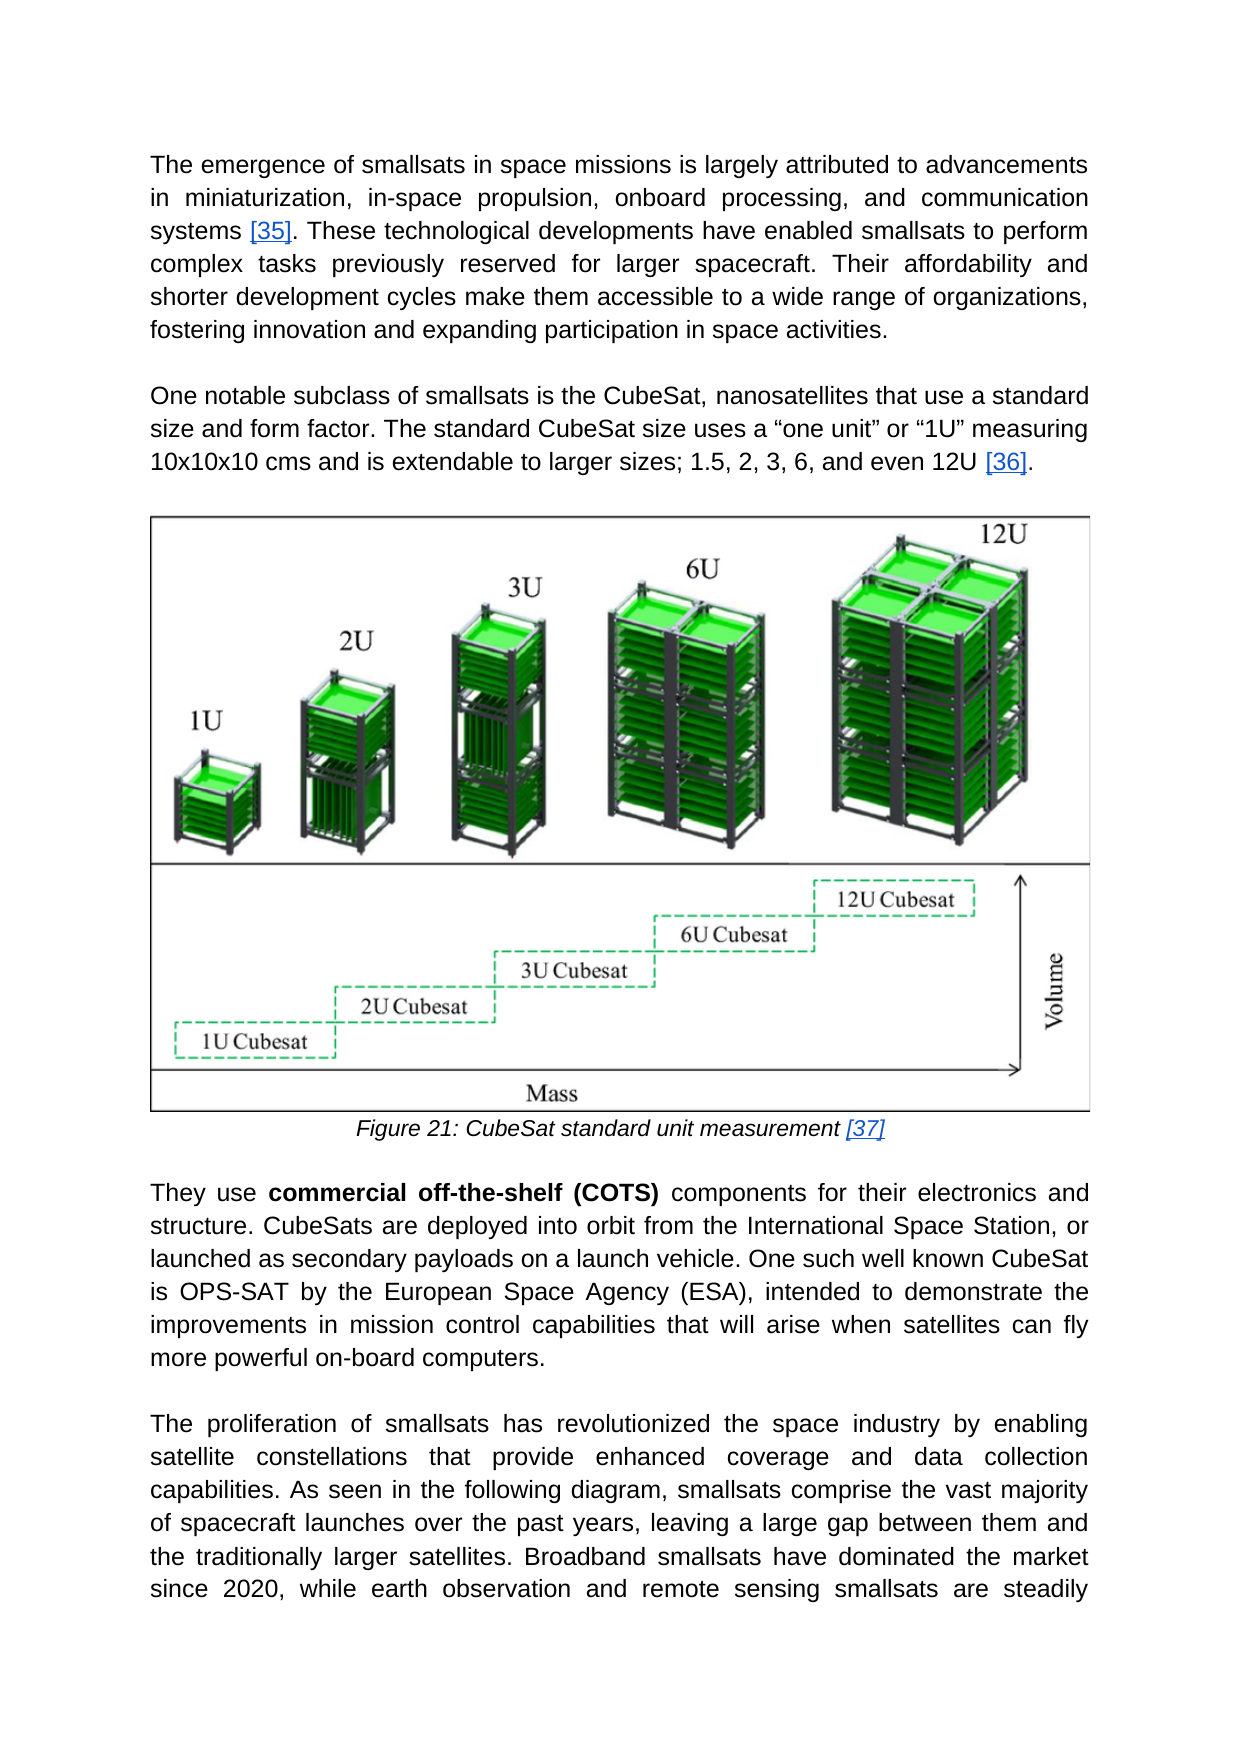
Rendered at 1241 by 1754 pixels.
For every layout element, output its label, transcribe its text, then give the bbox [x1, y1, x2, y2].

text One notable subclass of smallsats is the CubeSat, nanosatellites that use a standard size and form factor. The standard CubeSat size uses a “one unit” or “1U” measuring 10x10x10 cms and is extendable to larger sizes; 1.5, 2, 3, 6, and even 12U [36]. [150, 381, 1090, 476]
picture [150, 513, 1091, 1112]
text The proliferation of smallsats has revolutionized the space industry by enabling satellite constellations that provide enhanced coverage and data collection capabilities. As seen in the following diagram, smallsats comprise the vast majority of spacecraft launches over the past years, leaving a large gap between them and the traditionally larger satellites. Broadband smallsats have dominated the market since 2020, while earth observation and remote sensing smallsats are steadily [150, 1409, 1090, 1603]
text Figure 21: CubeSat standard unit measurement [37] [150, 1112, 1090, 1141]
text They use commercial off-the-shelf (COTS) components for their electronics and structure. CubeSats are deployed into orbit from the International Space Station, or launched as secondary payloads on a launch vehicle. One such well known CubeSat is OPS-SAT by the European Space Agency (ESA), intended to demonstrate the improvements in mission control capabilities that will arise when satellites can fly more powerful on-board computers. [150, 1178, 1090, 1372]
text The emergence of smallsats in space missions is largely attributed to advancements in miniaturization, in-space propulsion, onboard processing, and communication systems [35]. These technological developments have enabled smallsats to perform complex tasks previously reserved for larger spacecraft. Their affordability and shorter development cycles make them accessible to a wide range of organizations, fostering innovation and expanding participation in space activities. ​ [150, 150, 1090, 344]
